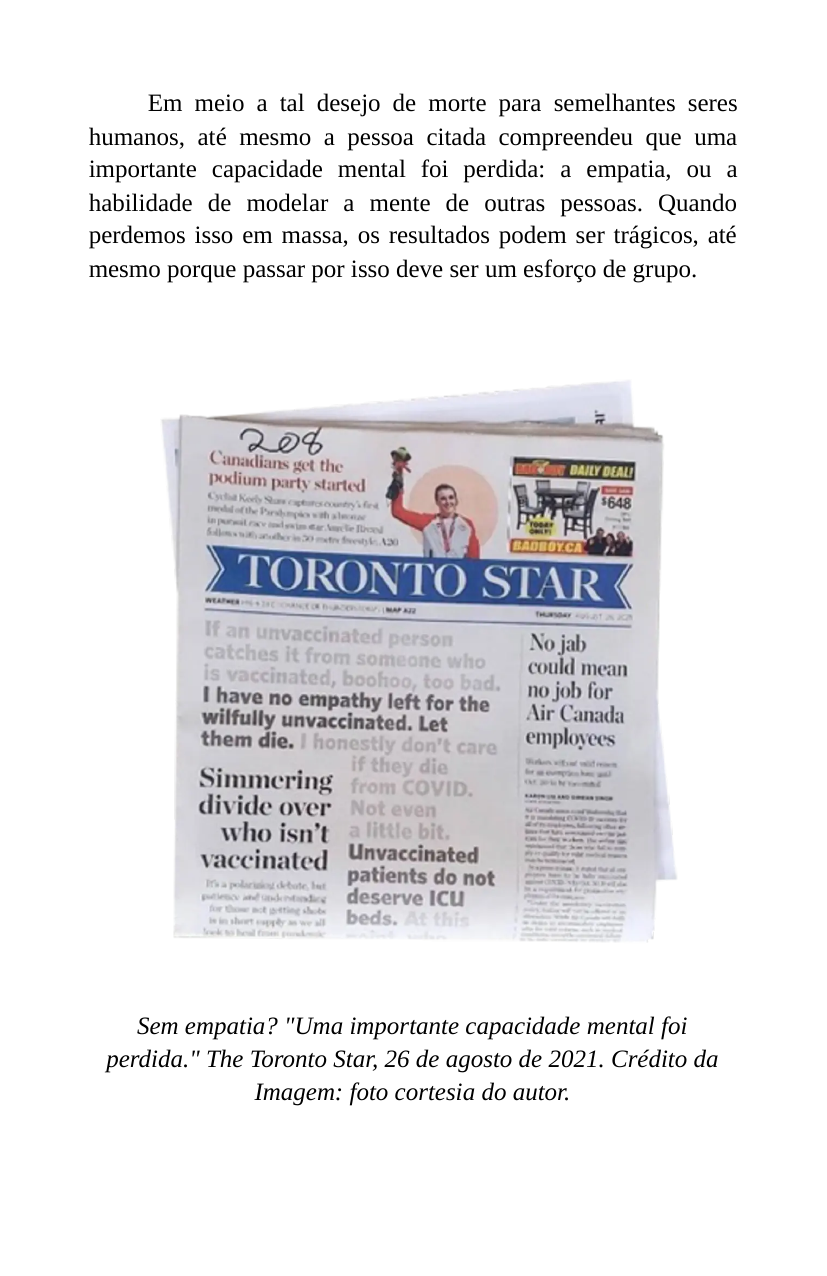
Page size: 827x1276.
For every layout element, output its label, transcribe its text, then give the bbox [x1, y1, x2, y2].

text Em meio a tal desejo de morte para semelhantes seres humanos, até mesmo a pessoa citada compreendeu que uma importante capacidade mental foi perdida: a empatia, ou a habilidade de modelar a mente de outras pessoas. Quando perdemos isso em massa, os resultados podem ser trágicos, até mesmo porque passar por isso deve ser um esforço de grupo. [88, 88, 738, 282]
picture [88, 348, 739, 992]
text Sem empatia? "Uma importante capacidade mental foi perdida." The Toronto Star, 26 de agosto de 2021. Crédito da Imagem: foto cortesia do autor. [88, 1011, 738, 1106]
